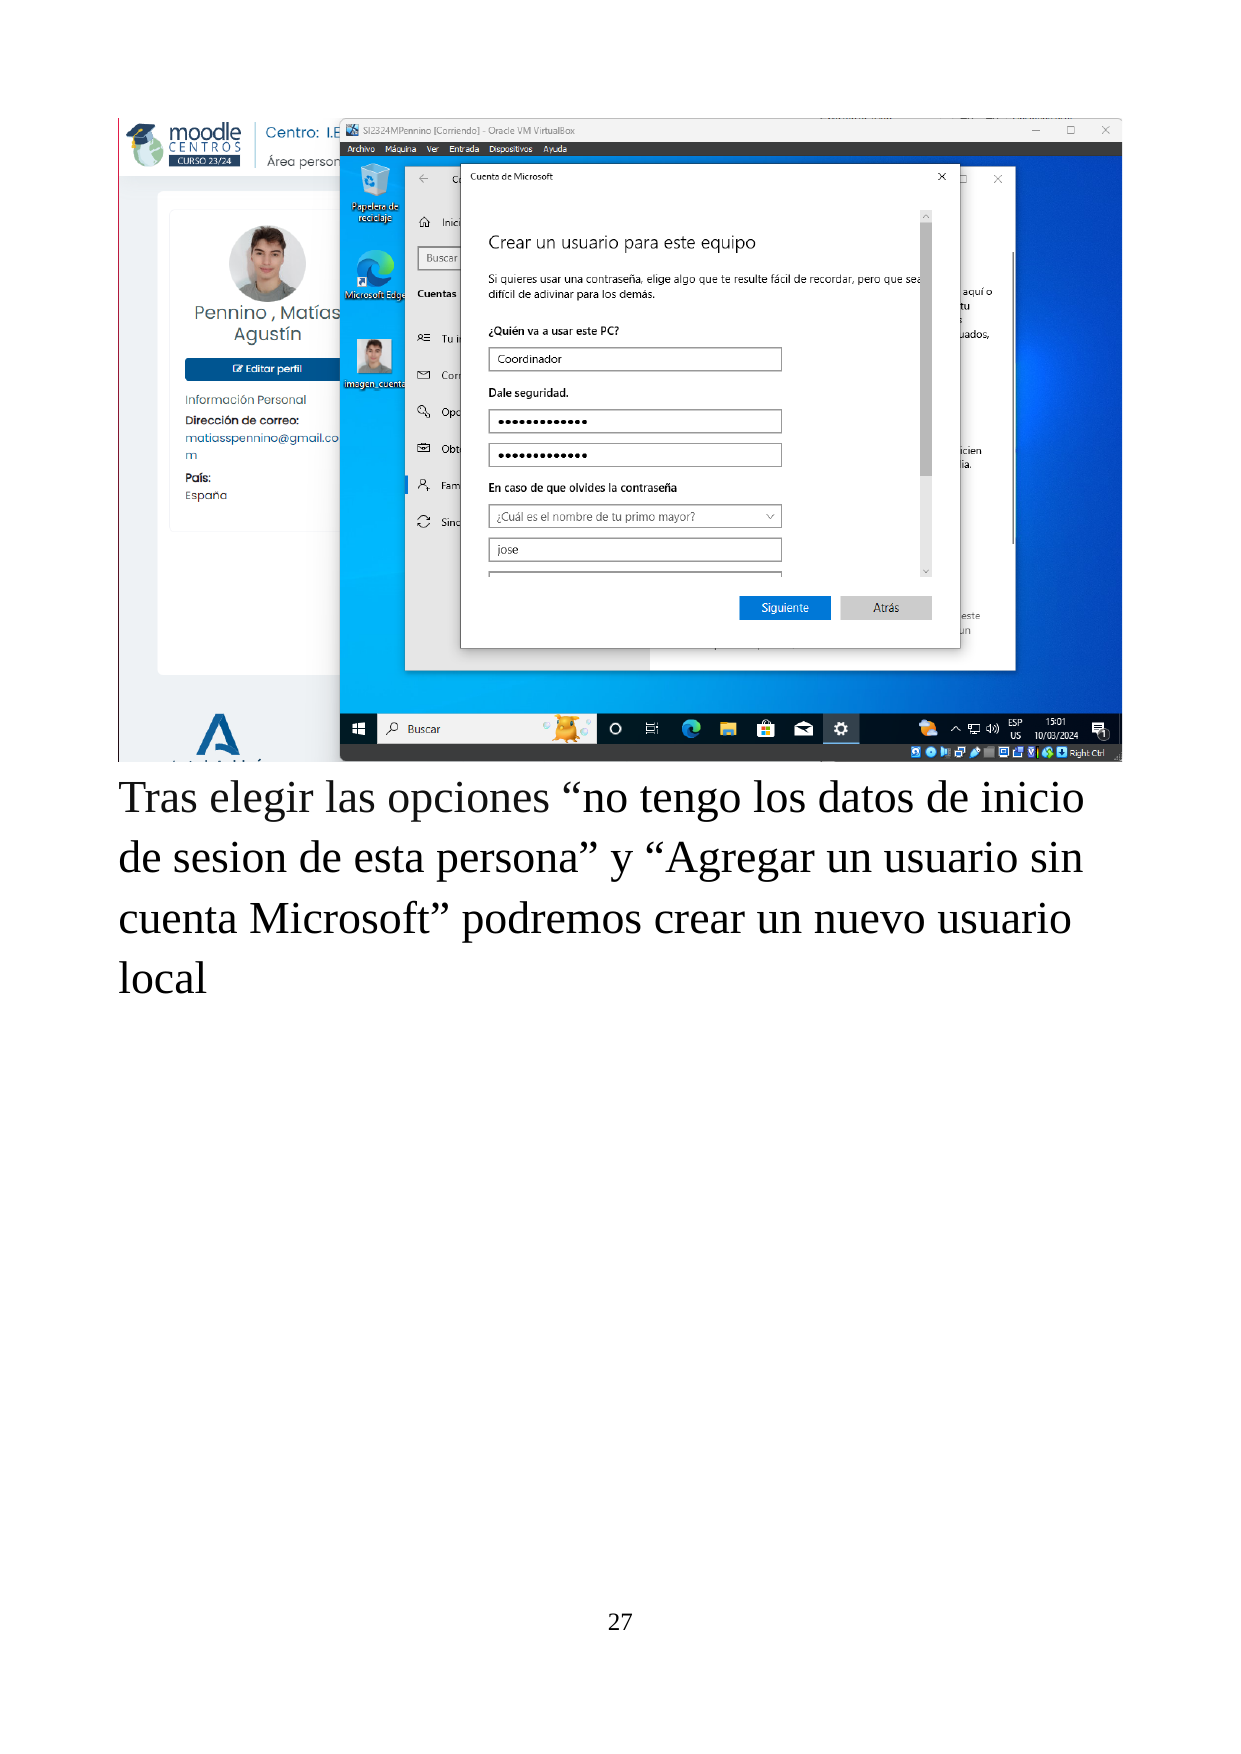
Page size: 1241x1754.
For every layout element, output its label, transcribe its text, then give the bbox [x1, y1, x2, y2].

text Tras elegir las opciones “no tengo los datos de inicio de sesion de esta persona” y “Agregar un usuario sin cuenta Microsoft” podremos crear un nuevo usuario local [118, 762, 1122, 1003]
picture [118, 118, 1123, 762]
